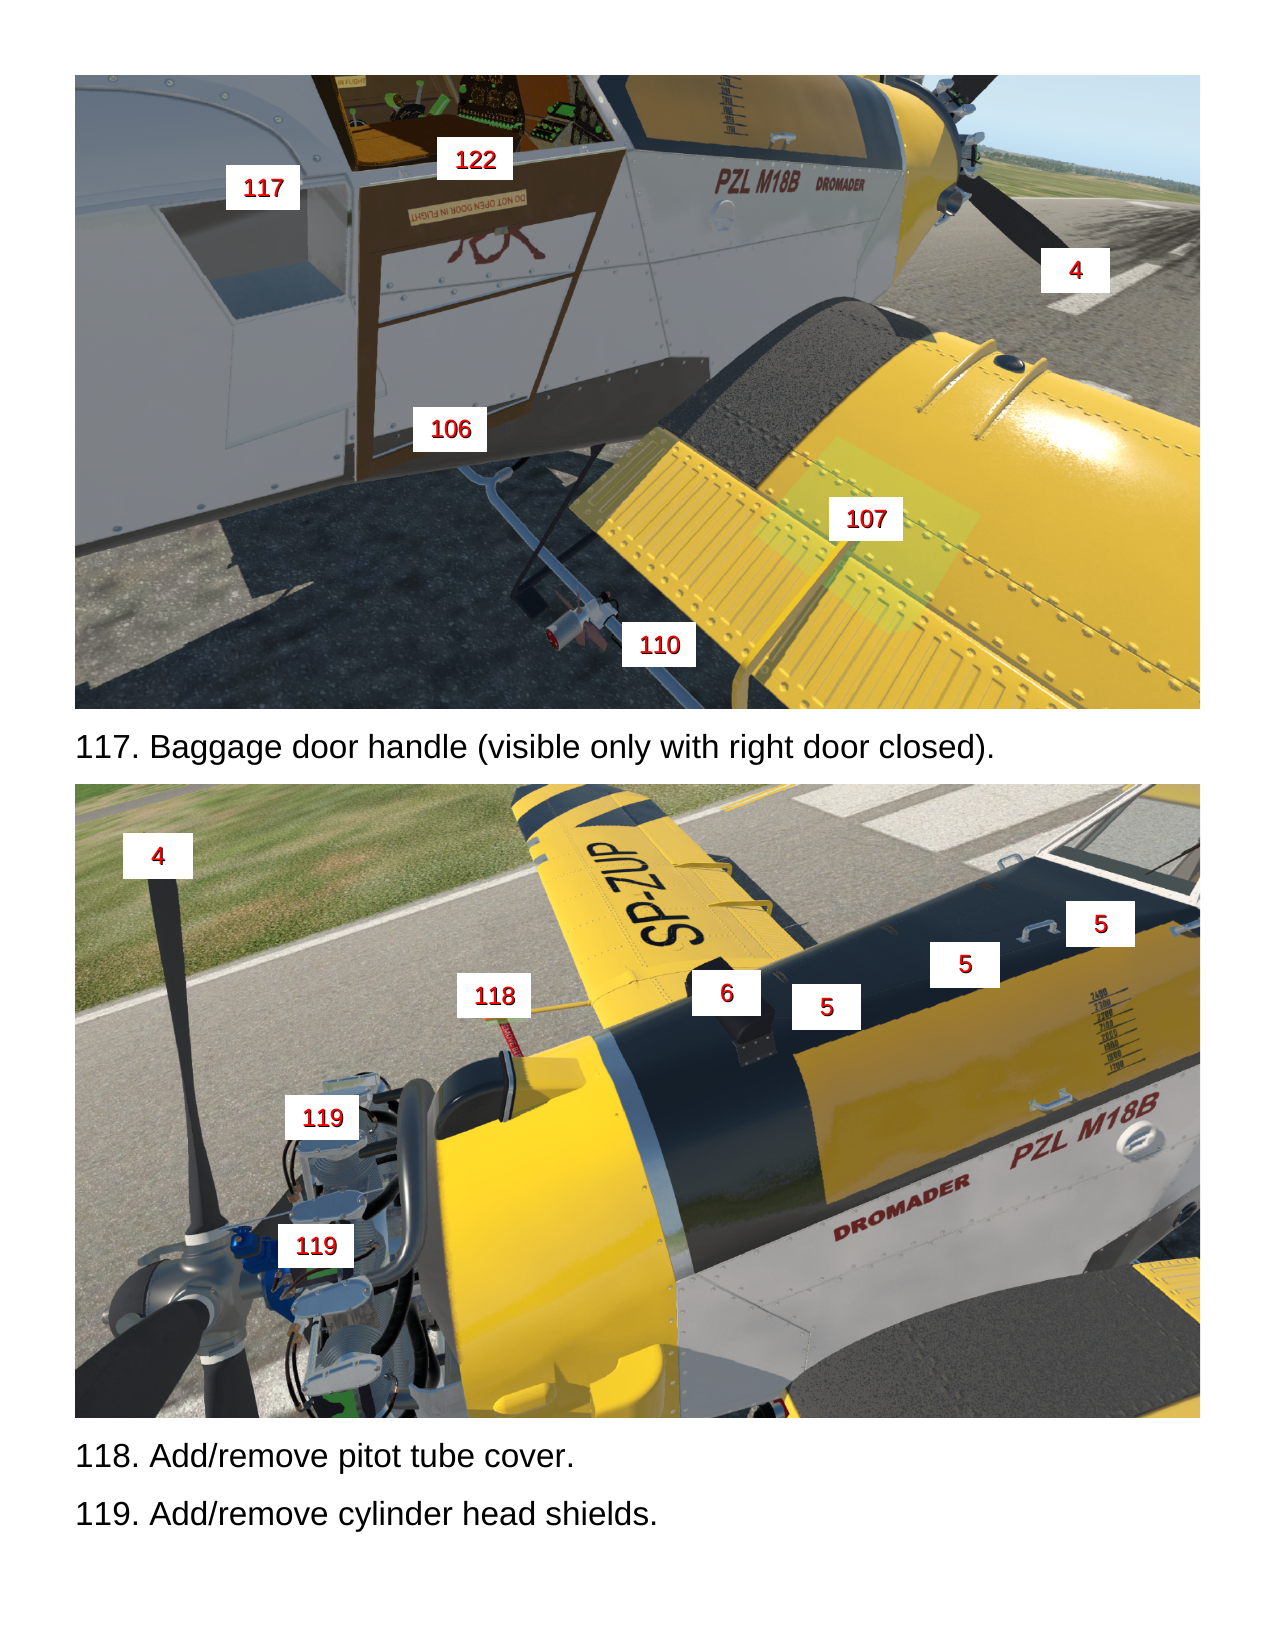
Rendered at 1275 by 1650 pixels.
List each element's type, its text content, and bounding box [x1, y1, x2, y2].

text 119. Add/remove cylinder head shields. [75, 1494, 1200, 1533]
text 117. Baggage door handle (visible only with right door closed). [75, 727, 1200, 765]
text 6 [707, 977, 746, 1006]
text 117 [241, 173, 285, 202]
text 1190 [300, 1102, 344, 1132]
picture [75, 784, 1200, 1418]
text 5 [1081, 909, 1120, 937]
text 118 [472, 981, 516, 1009]
text 5 [945, 949, 985, 978]
text 107 [844, 504, 888, 533]
text 5 [807, 992, 846, 1021]
text 4 [1056, 255, 1095, 284]
text 106 [428, 414, 472, 443]
text 118. Add/remove pitot tube cover. [75, 1436, 1200, 1475]
picture [75, 75, 1200, 709]
text 122 [452, 145, 498, 172]
text 110 [637, 630, 681, 658]
text 1190 [293, 1231, 339, 1261]
text 4 [138, 841, 178, 870]
